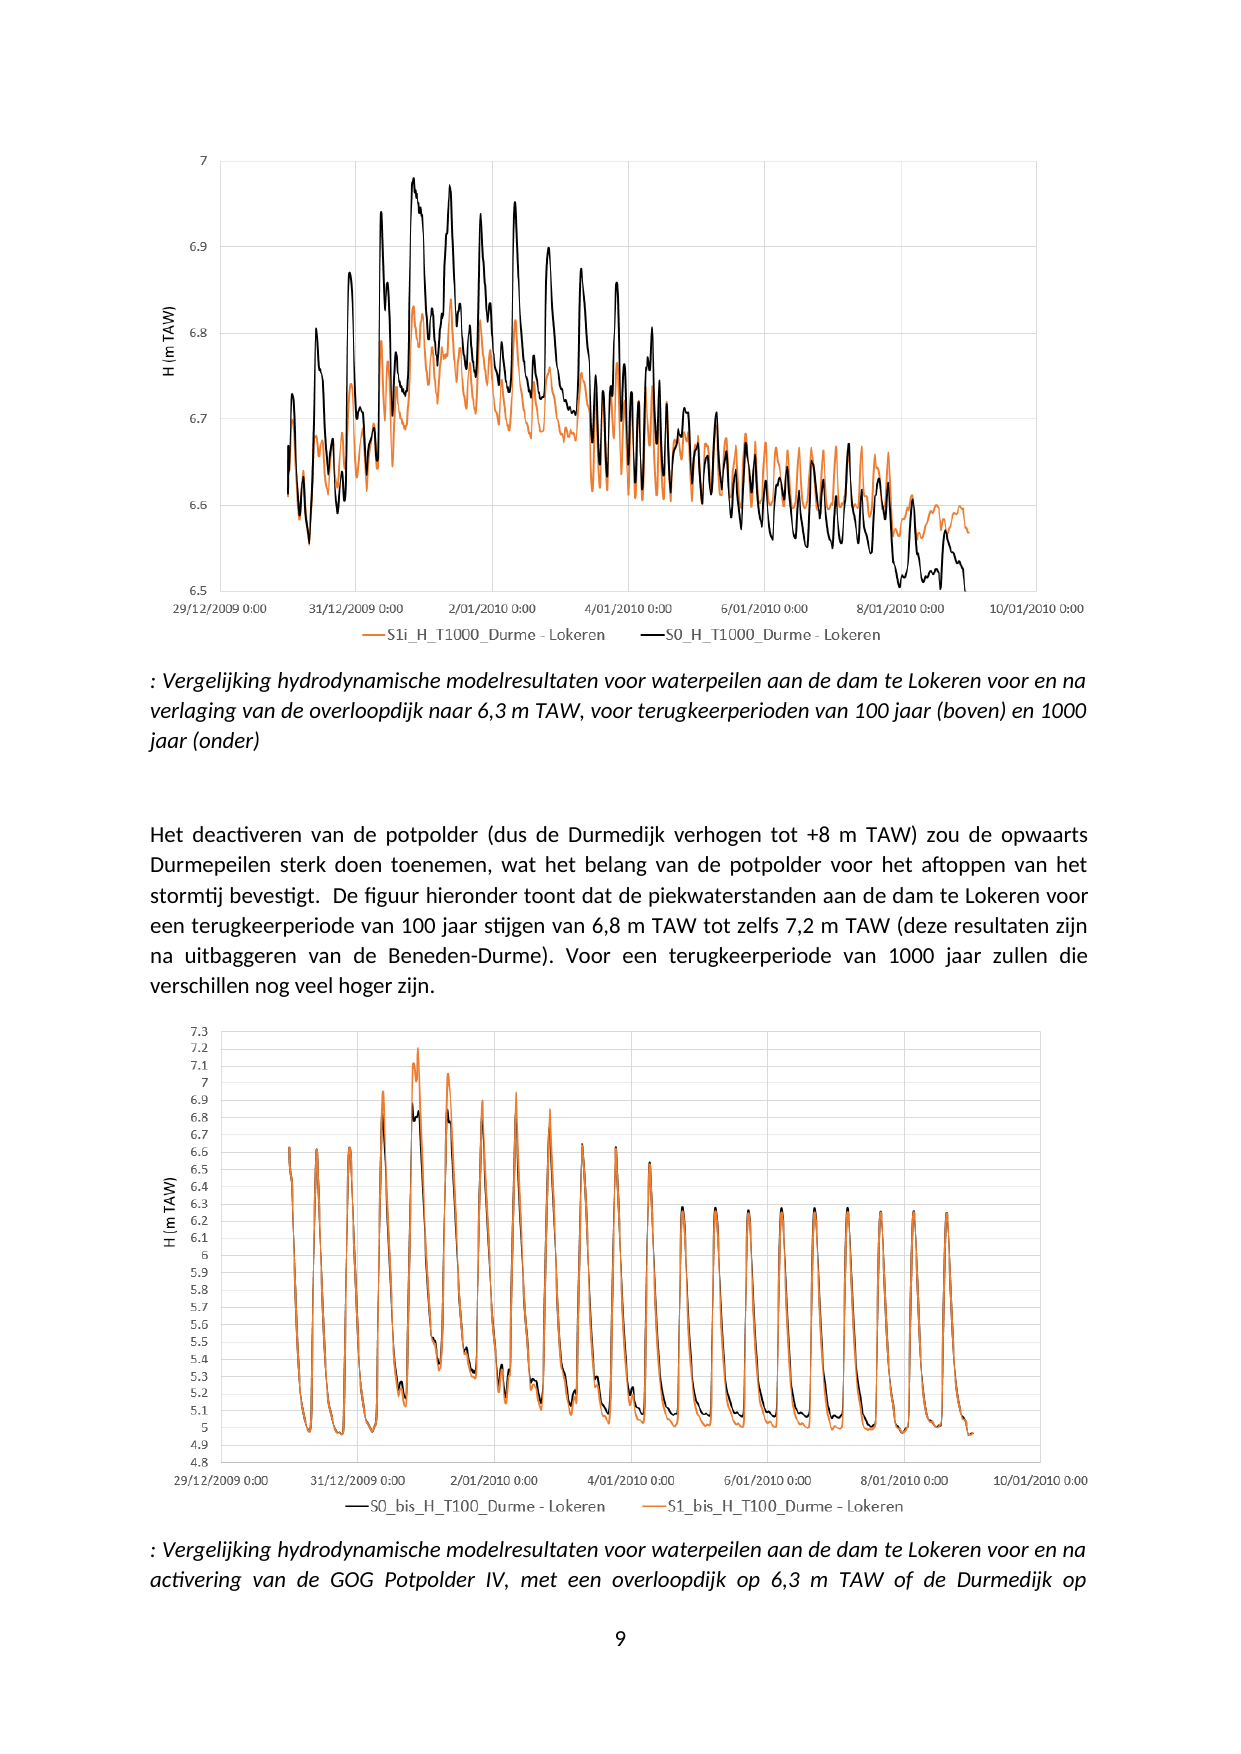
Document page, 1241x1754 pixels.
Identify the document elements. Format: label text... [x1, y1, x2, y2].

text Het deactiveren van de potpolder (dus de Durmedijk verhogen tot +8 m TAW) zou de opwaarts Durmepeilen sterk doen toenemen, wat het belang van de potpolder voor het aftoppen van het stormtij bevestigt. De figuur hieronder toont dat de piekwaterstanden aan de dam te Lokeren voor een terugkeerperiode van 100 jaar stijgen van 6,8 m TAW tot zelfs 7,2 m TAW (deze resultaten zijn na uitbaggeren van de Beneden-Durme). Voor een terugkeerperiode van 1000 jaar zullen die verschillen nog veel hoger zijn. [150, 820, 1090, 999]
text : Vergelijking hydrodynamische modelresultaten voor waterpeilen aan de dam te Lokeren voor en na activering van de GOG Potpolder IV, met een overloopdijk op 6,3 m TAW of de Durmedijk op [150, 1535, 1090, 1593]
text : Vergelijking hydrodynamische modelresultaten voor waterpeilen aan de dam te Lokeren voor en na verlaging van de overloopdijk naar 6,3 m TAW, voor terugkeerperioden van 100 jaar (boven) en 1000 jaar (onder) [150, 666, 1090, 754]
